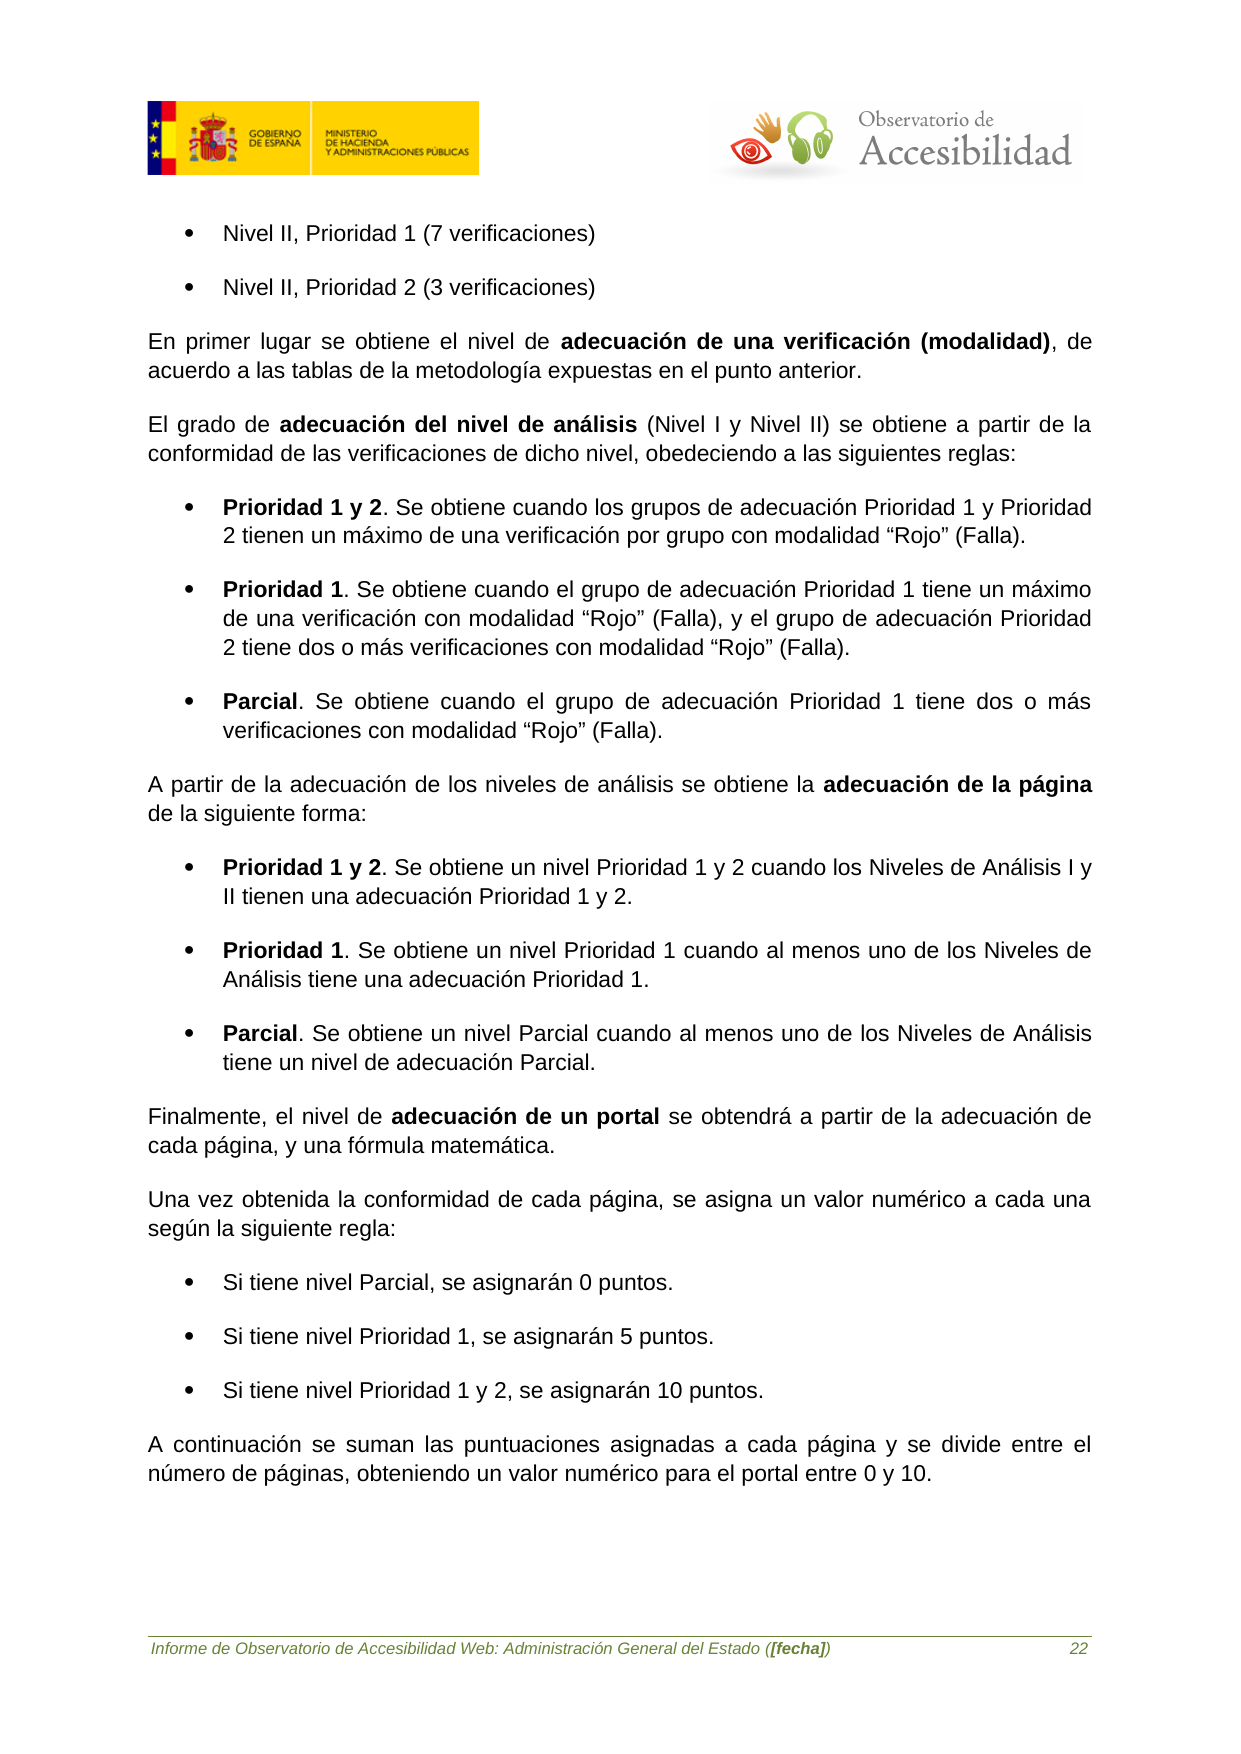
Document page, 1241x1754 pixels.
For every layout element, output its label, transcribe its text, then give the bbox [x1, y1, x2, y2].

text Finalmente, el nivel de adecuación de un portal se obtendrá a partir de la adecuación de cada página, y una fórmula matemática. [148, 1103, 1092, 1158]
list Prioridad 1. Se obtiene un nivel Prioridad 1 cuando al menos uno de los Niveles de Análisis tiene una adecuación Prioridad 1. [185, 937, 1092, 992]
text Una vez obtenida la conformidad de cada página, se asigna un valor numérico a cada una según la siguiente regla: [148, 1186, 1092, 1241]
list Prioridad 1. Se obtiene cuando el grupo de adecuación Prioridad 1 tiene un máximo de una verificación con modalidad “Rojo” (Falla), y el grupo de adecuación Prioridad 2 tiene dos o más verificaciones con modalidad “Rojo” (Falla). [185, 576, 1092, 661]
list Si tiene nivel Prioridad 1, se asignarán 5 puntos. [185, 1323, 1092, 1349]
list Nivel II, Prioridad 2 (3 verificaciones) [185, 274, 1092, 300]
list Si tiene nivel Parcial, se asignarán 0 puntos. [185, 1269, 1092, 1295]
picture [710, 102, 1086, 185]
picture [147, 101, 479, 175]
list Parcial. Se obtiene cuando el grupo de adecuación Prioridad 1 tiene dos o más verificaciones con modalidad “Rojo” (Falla). [185, 688, 1092, 743]
text A continuación se suman las puntuaciones asignadas a cada página y se divide entre el número de páginas, obteniendo un valor numérico para el portal entre 0 y 10. [148, 1431, 1092, 1486]
text A partir de la adecuación de los niveles de análisis se obtiene la adecuación de la página de la siguiente forma: [148, 771, 1092, 826]
list Prioridad 1 y 2. Se obtiene un nivel Prioridad 1 y 2 cuando los Niveles de Análisis I y II tienen una adecuación Prioridad 1 y 2. [185, 854, 1092, 909]
list Prioridad 1 y 2. Se obtiene cuando los grupos de adecuación Prioridad 1 y Prioridad 2 tienen un máximo de una verificación por grupo con modalidad “Rojo” (Falla). [185, 493, 1092, 549]
list Nivel II, Prioridad 1 (7 verificaciones) [185, 220, 1092, 246]
text El grado de adecuación del nivel de análisis (Nivel I y Nivel II) se obtiene a partir de la conformidad de las verificaciones de dicho nivel, obedeciendo a las siguientes reglas: [148, 411, 1092, 466]
list Si tiene nivel Prioridad 1 y 2, se asignarán 10 puntos. [185, 1377, 1092, 1403]
list Parcial. Se obtiene un nivel Parcial cuando al menos uno de los Niveles de Análisis tiene un nivel de adecuación Parcial. [185, 1020, 1092, 1075]
text En primer lugar se obtiene el nivel de adecuación de una verificación (modalidad), de acuerdo a las tablas de la metodología expuestas en el punto anterior. [148, 328, 1092, 383]
